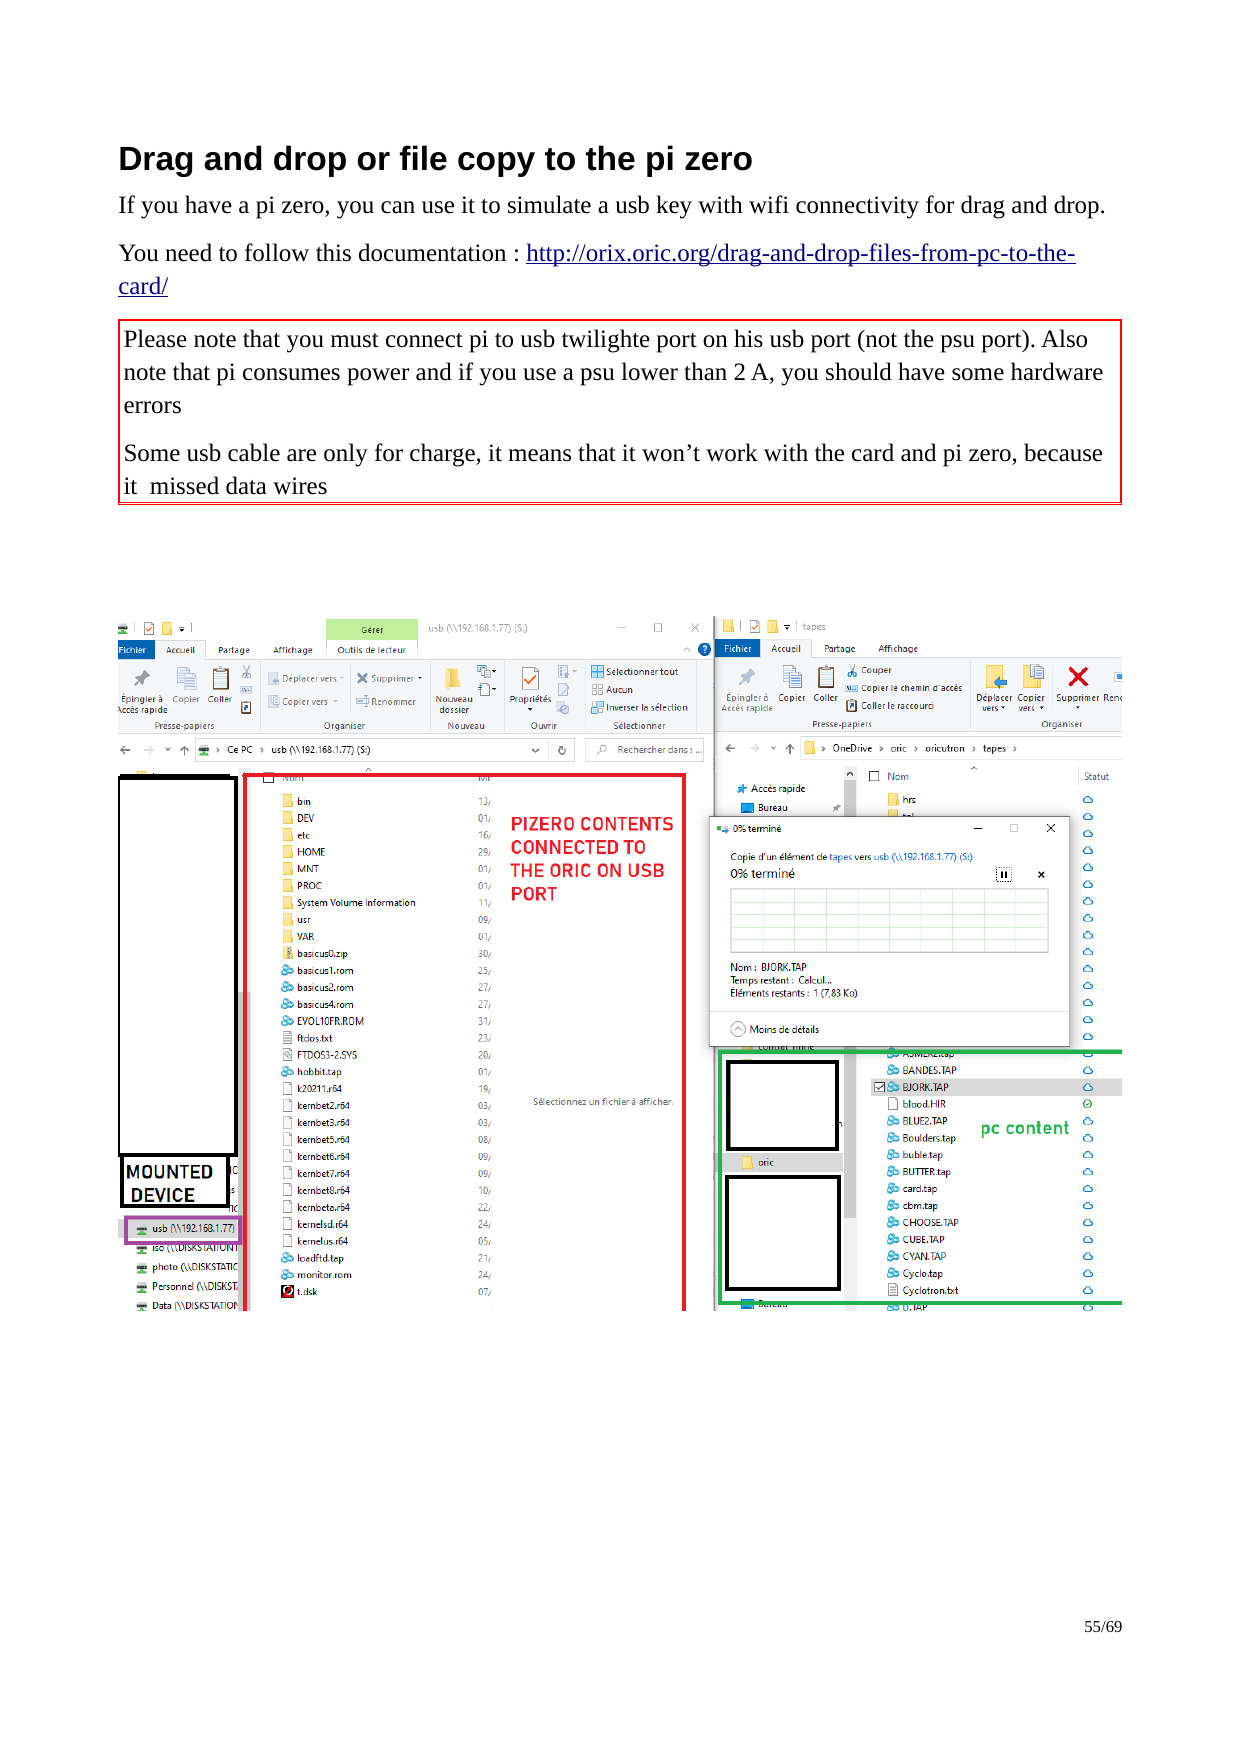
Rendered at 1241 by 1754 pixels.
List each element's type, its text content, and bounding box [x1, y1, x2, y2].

picture [118, 616, 1123, 1311]
subtitle Drag and drop or file copy to the pi zero [118, 139, 1122, 178]
text You need to follow this documentation : http://orix.oric.org/drag-and-drop-files-from-pc-to-the-card/ [118, 238, 1122, 300]
text If you have a pi zero, you can use it to simulate a usb key with wifi connectivity for drag and drop. [118, 190, 1122, 219]
text Please note that you must connect pi to usb twilighte port on his usb port (not the psu port). Also note that pi consumes power and if you use a psu lower than 2 A, you should have some hardware errors [120, 321, 1120, 419]
text Some usb cable are only for charge, it means that it won’t work with the card and pi zero, because it missed data wires [120, 433, 1120, 502]
